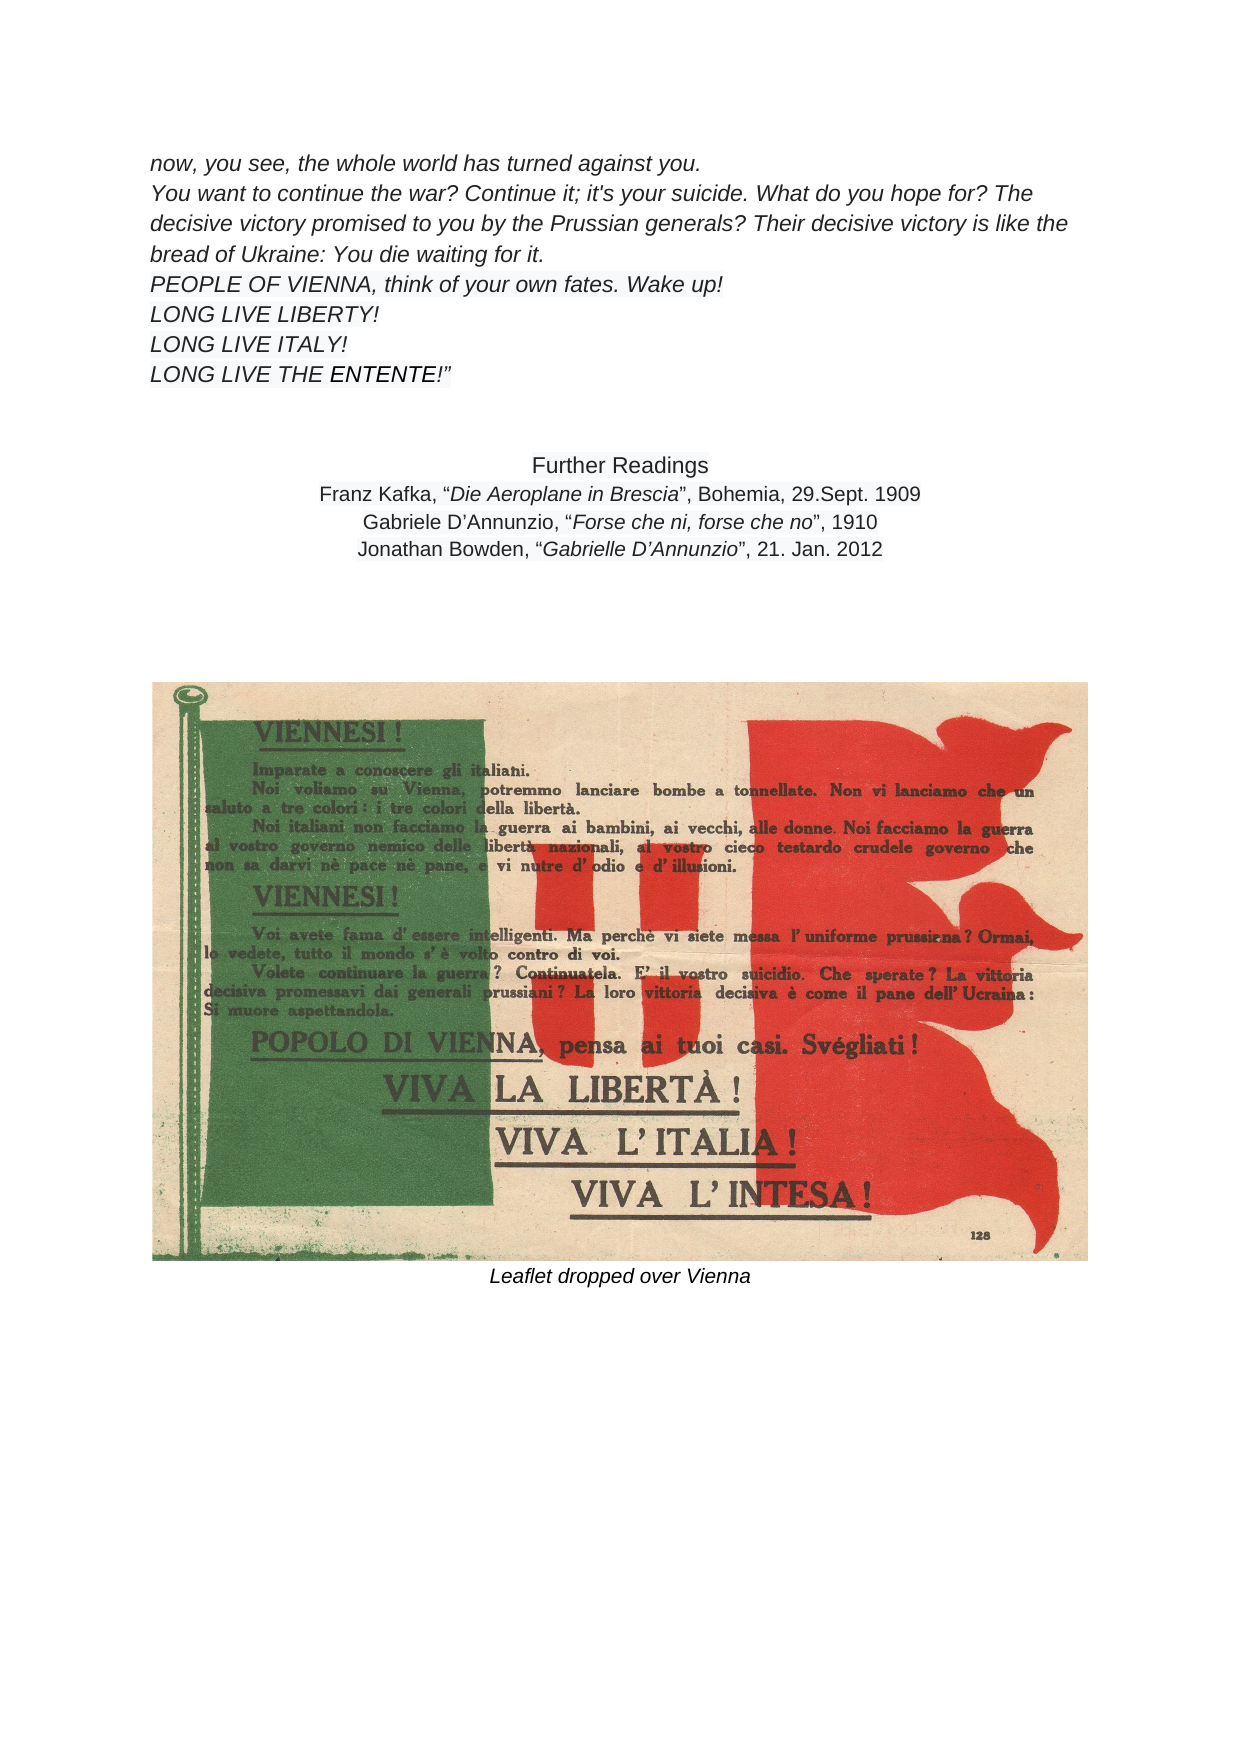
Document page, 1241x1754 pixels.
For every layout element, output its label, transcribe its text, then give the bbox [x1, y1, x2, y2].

text now, you see, the whole world has turned against you. [150, 150, 1090, 176]
text LONG LIVE LIBERTY! [150, 301, 1090, 327]
text Further Readings [150, 452, 1090, 478]
picture [152, 682, 1088, 1261]
text Leaflet dropped over Vienna [150, 1264, 1090, 1288]
text Gabriele D’Annunzio, “Forse che ni, forse che no”, 1910 [150, 510, 1090, 534]
text Jonathan Bowden, “Gabrielle D’Annunzio”, 21. Jan. 2012 [150, 537, 1090, 561]
text LONG LIVE ITALY! [150, 331, 1090, 358]
text Franz Kafka, “Die Aeroplane in Brescia”, Bohemia, 29.Sept. 1909 [150, 482, 1090, 506]
text You want to continue the war? Continue it; it's your suicide. What do you hope for? The decisive victory promised to you by the Prussian generals? Their decisive victory is like the bread of Ukraine: You die waiting for it. [150, 180, 1090, 267]
text PEOPLE OF VIENNA, think of your own fates. Wake up! [150, 271, 1090, 297]
text LONG LIVE THE ENTENTE!” [150, 361, 1090, 388]
